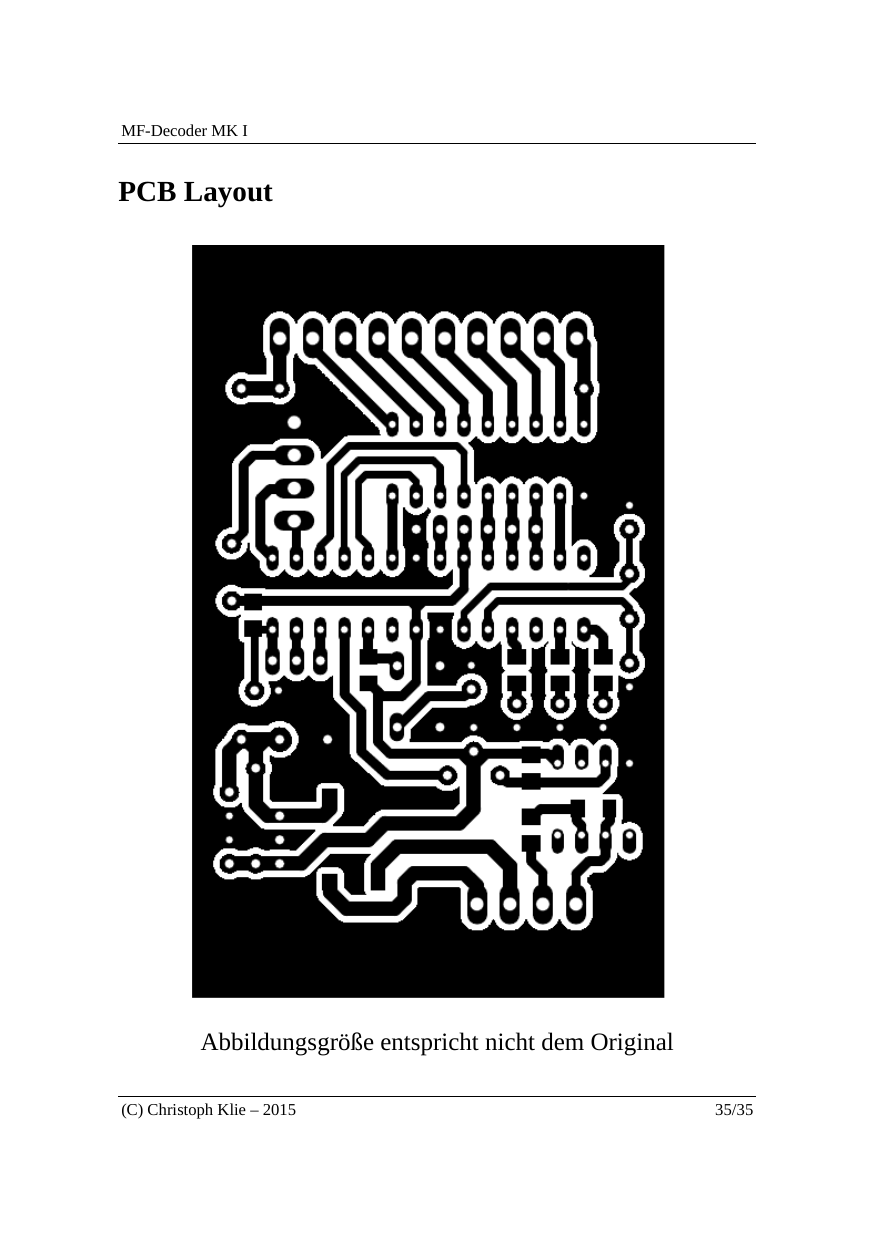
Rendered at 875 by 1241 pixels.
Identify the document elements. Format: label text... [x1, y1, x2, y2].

picture [192, 245, 665, 999]
text PCB Layout [118, 174, 756, 246]
text Abbildungsgröße entspricht nicht dem Original [118, 998, 756, 1056]
